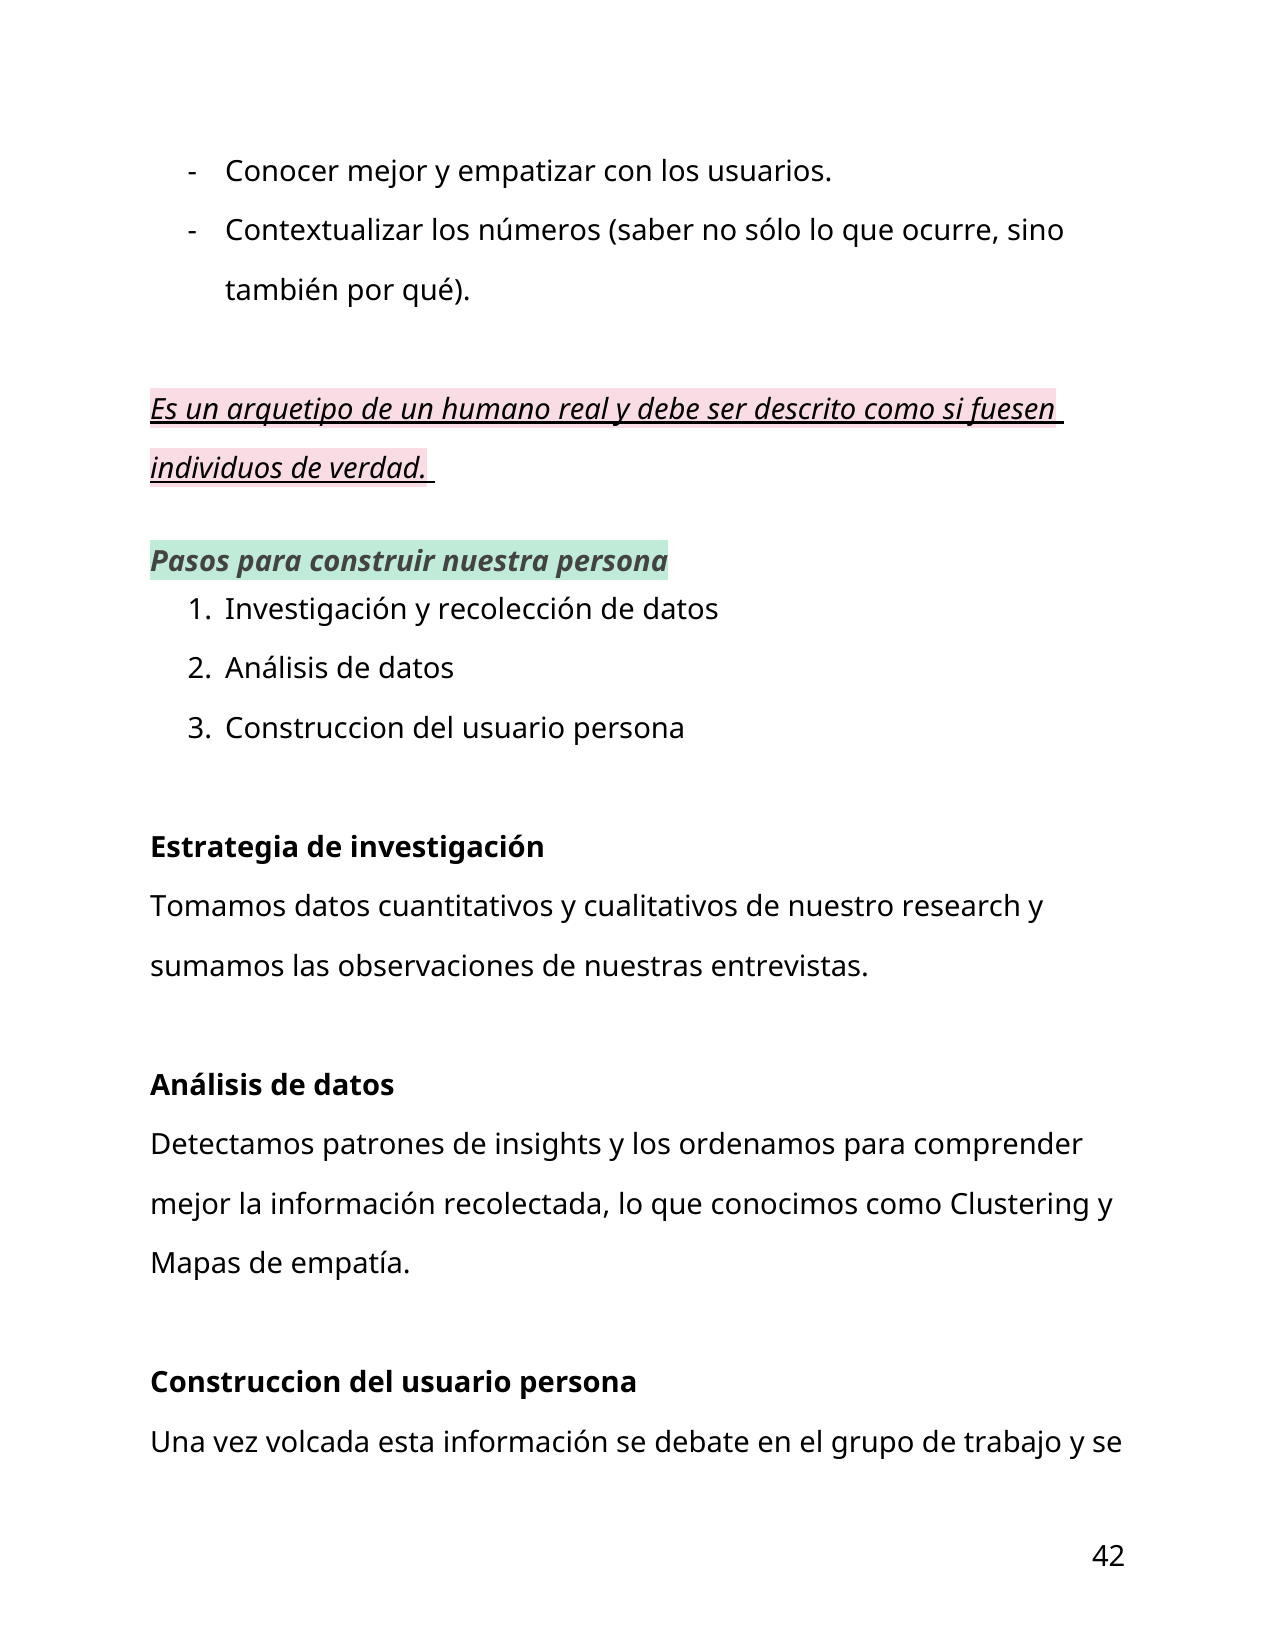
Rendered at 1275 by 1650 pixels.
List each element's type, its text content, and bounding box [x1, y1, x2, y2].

list Análisis de datos [187, 648, 1125, 687]
text Estrategia de investigación [150, 826, 1125, 866]
text Análisis de datos [150, 1064, 1125, 1104]
subtitle Pasos para construir nuestra persona [668, 540, 1125, 580]
list Investigación y recolección de datos [187, 588, 1125, 628]
text Tomamos datos cuantitativos y cualitativos de nuestro research y sumamos las observaciones de nuestras entrevistas. [150, 886, 1125, 985]
text Detectamos patrones de insights y los ordenamos para comprender mejor la información recolectada, lo que conocimos como Clustering y Mapas de empatía. [150, 1123, 1125, 1282]
text Es un arquetipo de un humano real y debe ser descrito como si fuesen individuos de verdad. [150, 388, 1125, 487]
list Contextualizar los números (saber no sólo lo que ocurre, sino también por qué). [187, 209, 1125, 309]
text Construccion del usuario persona [150, 1361, 1125, 1401]
list Conocer mejor y empatizar con los usuarios. [187, 150, 1125, 190]
text Una vez volcada esta información se debate en el grupo de trabajo y se [150, 1421, 1125, 1461]
list Construccion del usuario persona [187, 707, 1125, 747]
